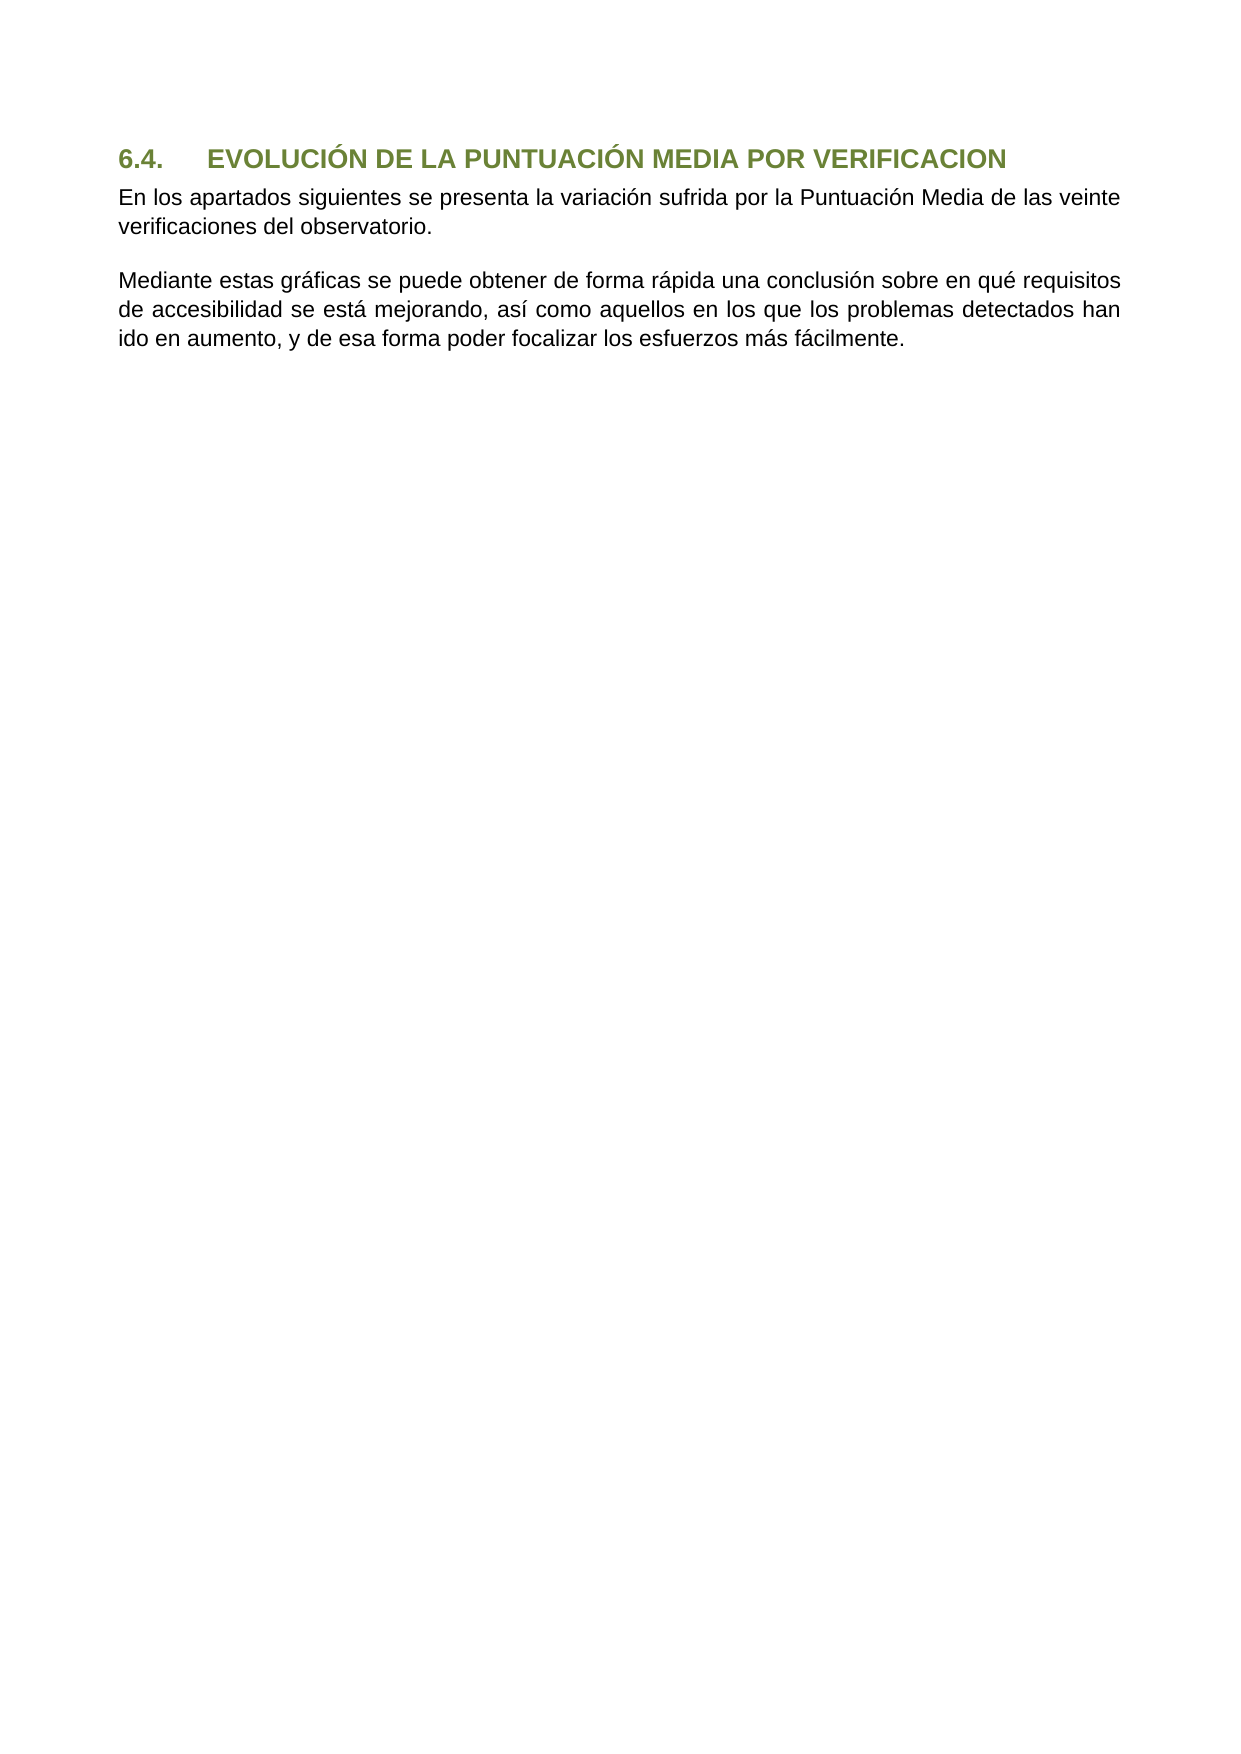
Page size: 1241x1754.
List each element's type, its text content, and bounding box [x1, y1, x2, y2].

text Mediante estas gráficas se puede obtener de forma rápida una conclusión sobre en qué requisitos de accesibilidad se está mejorando, así como aquellos en los que los problemas detectados han ido en aumento, y de esa forma poder focalizar los esfuerzos más fácilmente. [118, 267, 1122, 351]
text En los apartados siguientes se presenta la variación sufrida por la Puntuación Media de las veinte verificaciones del observatorio. [118, 184, 1122, 239]
subtitle Evolución de la Puntuación Media por Verificacion [118, 143, 1122, 174]
